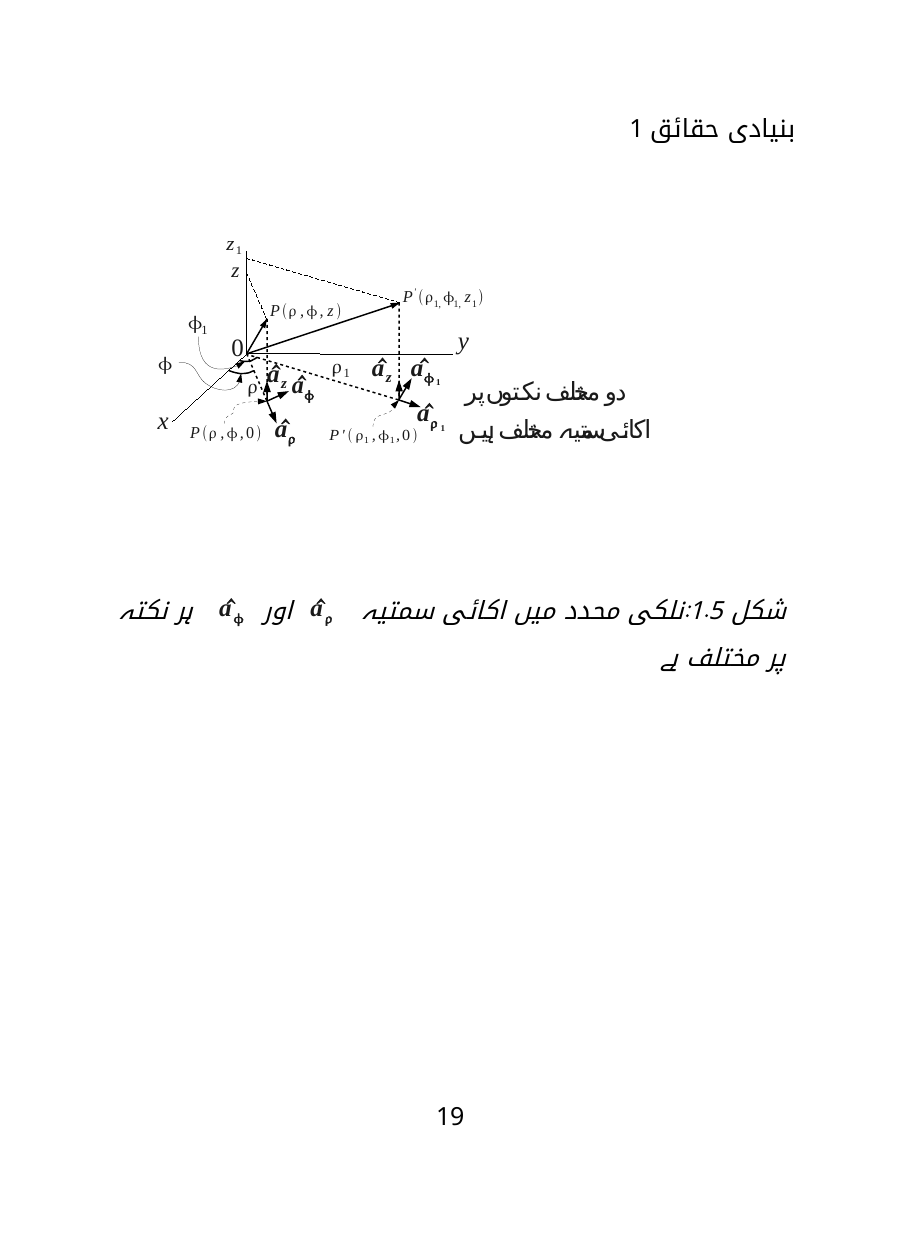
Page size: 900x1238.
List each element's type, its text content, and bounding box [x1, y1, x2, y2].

text شکل 1.5:نلکی محدد میں اکائی سمتیہ اور ہر نکتہ پر مختلف ہے [114, 195, 786, 682]
